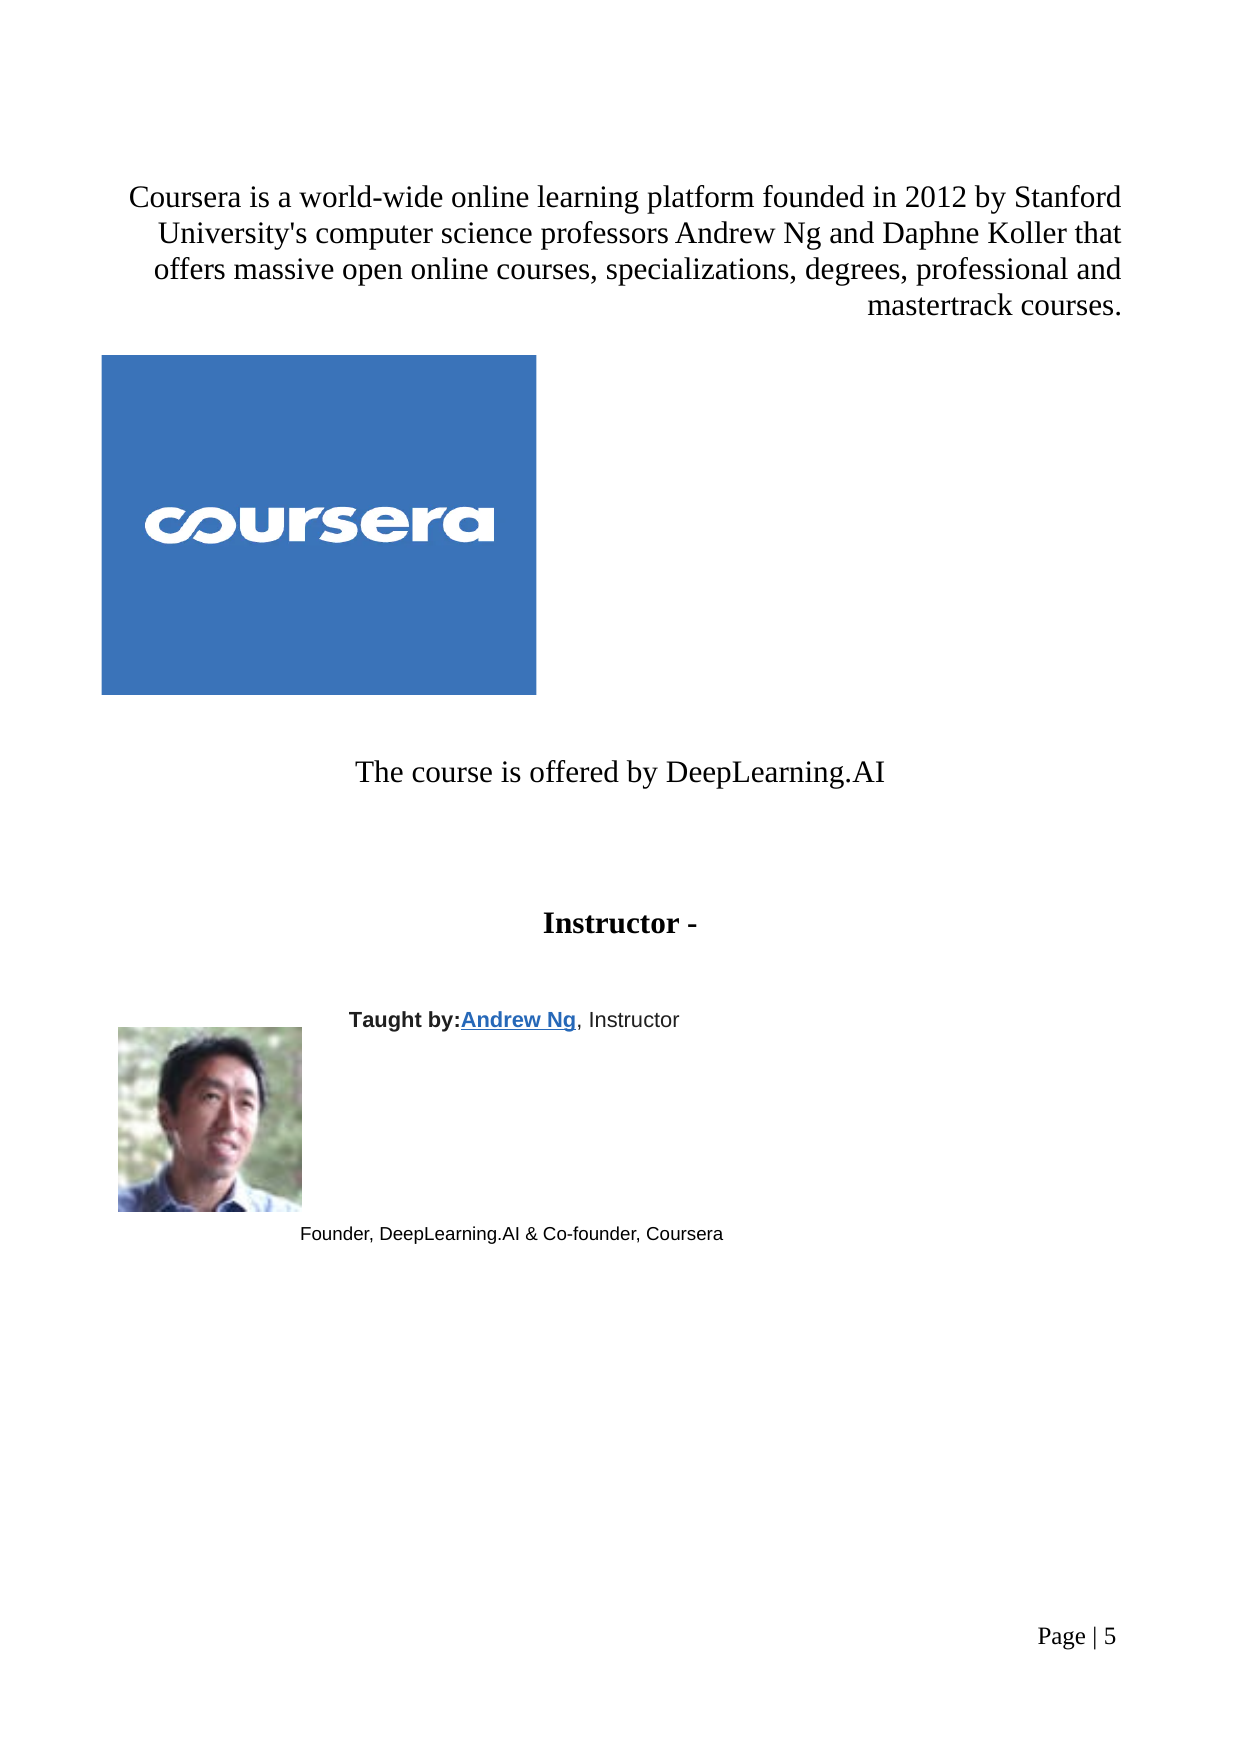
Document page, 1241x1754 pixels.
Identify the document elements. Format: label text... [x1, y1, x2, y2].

text Coursera is a world-wide online learning platform founded in 2012 by Stanford University's computer science professors Andrew Ng and Daphne Koller that offers massive open online courses, specializations, degrees, professional and mastertrack courses. [118, 178, 1122, 322]
subtitle Instructor - [118, 904, 1122, 940]
text The course is offered by DeepLearning.AI [118, 753, 1122, 789]
text Taught by:Andrew Ng, Instructor [118, 998, 1122, 1211]
text Founder, DeepLearning.AI & Co-founder, Coursera [118, 1216, 1122, 1244]
